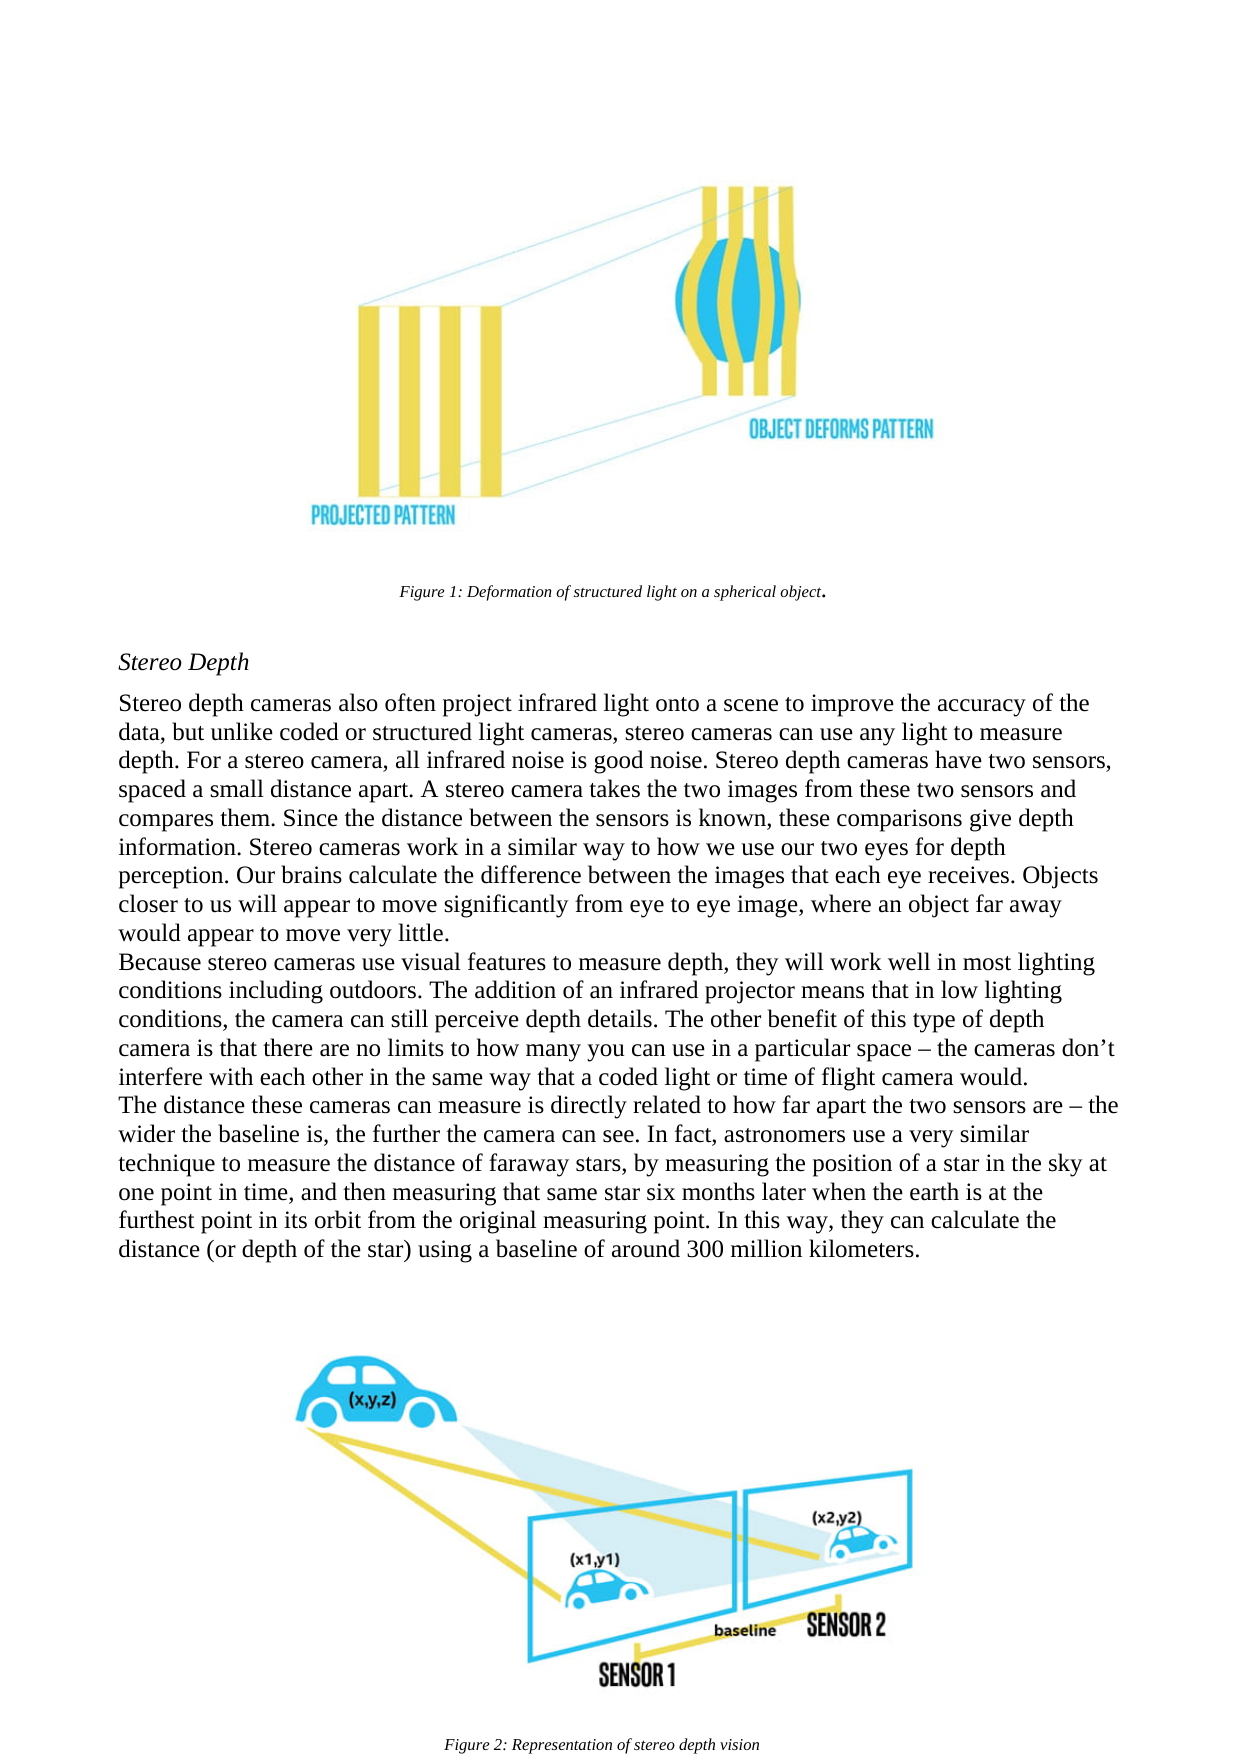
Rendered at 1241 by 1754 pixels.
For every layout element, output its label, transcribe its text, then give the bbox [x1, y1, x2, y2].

text Figure 1: Deformation of structured light on a spherical object. [258, 575, 971, 603]
subtitle Stereo Depth [118, 647, 1122, 676]
picture [258, 156, 972, 575]
picture [231, 1312, 974, 1735]
text Stereo depth cameras also often project infrared light onto a scene to improve the accuracy of the data, but unlike coded or structured light cameras, stereo cameras can use any light to measure depth. For a stereo camera, all infrared noise is good noise. Stereo depth cameras have two sensors, spaced a small distance apart. A stereo camera takes the two images from these two sensors and compares them. Since the distance between the sensors is known, these comparisons give depth information. Stereo cameras work in a similar way to how we use our two eyes for depth perception. Our brains calculate the difference between the images that each eye receives. Objects closer to us will appear to move significantly from eye to eye image, where an object far away would appear to move very little. Because stereo cameras use visual features to measure depth, they will work well in most lighting conditions including outdoors. The addition of an infrared projector means that in low lighting conditions, the camera can still perceive depth details. The other benefit of this type of depth camera is that there are no limits to how many you can use in a particular space – the cameras don’t interfere with each other in the same way that a coded light or time of flight camera would. [118, 688, 1122, 1091]
text Figure 2: Representation of stereo depth vision [232, 1735, 974, 1754]
text The distance these cameras can measure is directly related to how far apart the two sensors are – the wider the baseline is, the further the camera can see. In fact, astronomers use a very similar technique to measure the distance of faraway stars, by measuring the position of a star in the sky at one point in time, and then measuring that same star six months later when the earth is at the furthest point in its orbit from the original measuring point. In this way, they can calculate the distance (or depth of the star) using a baseline of around 300 million kilometers. [118, 1091, 1122, 1263]
